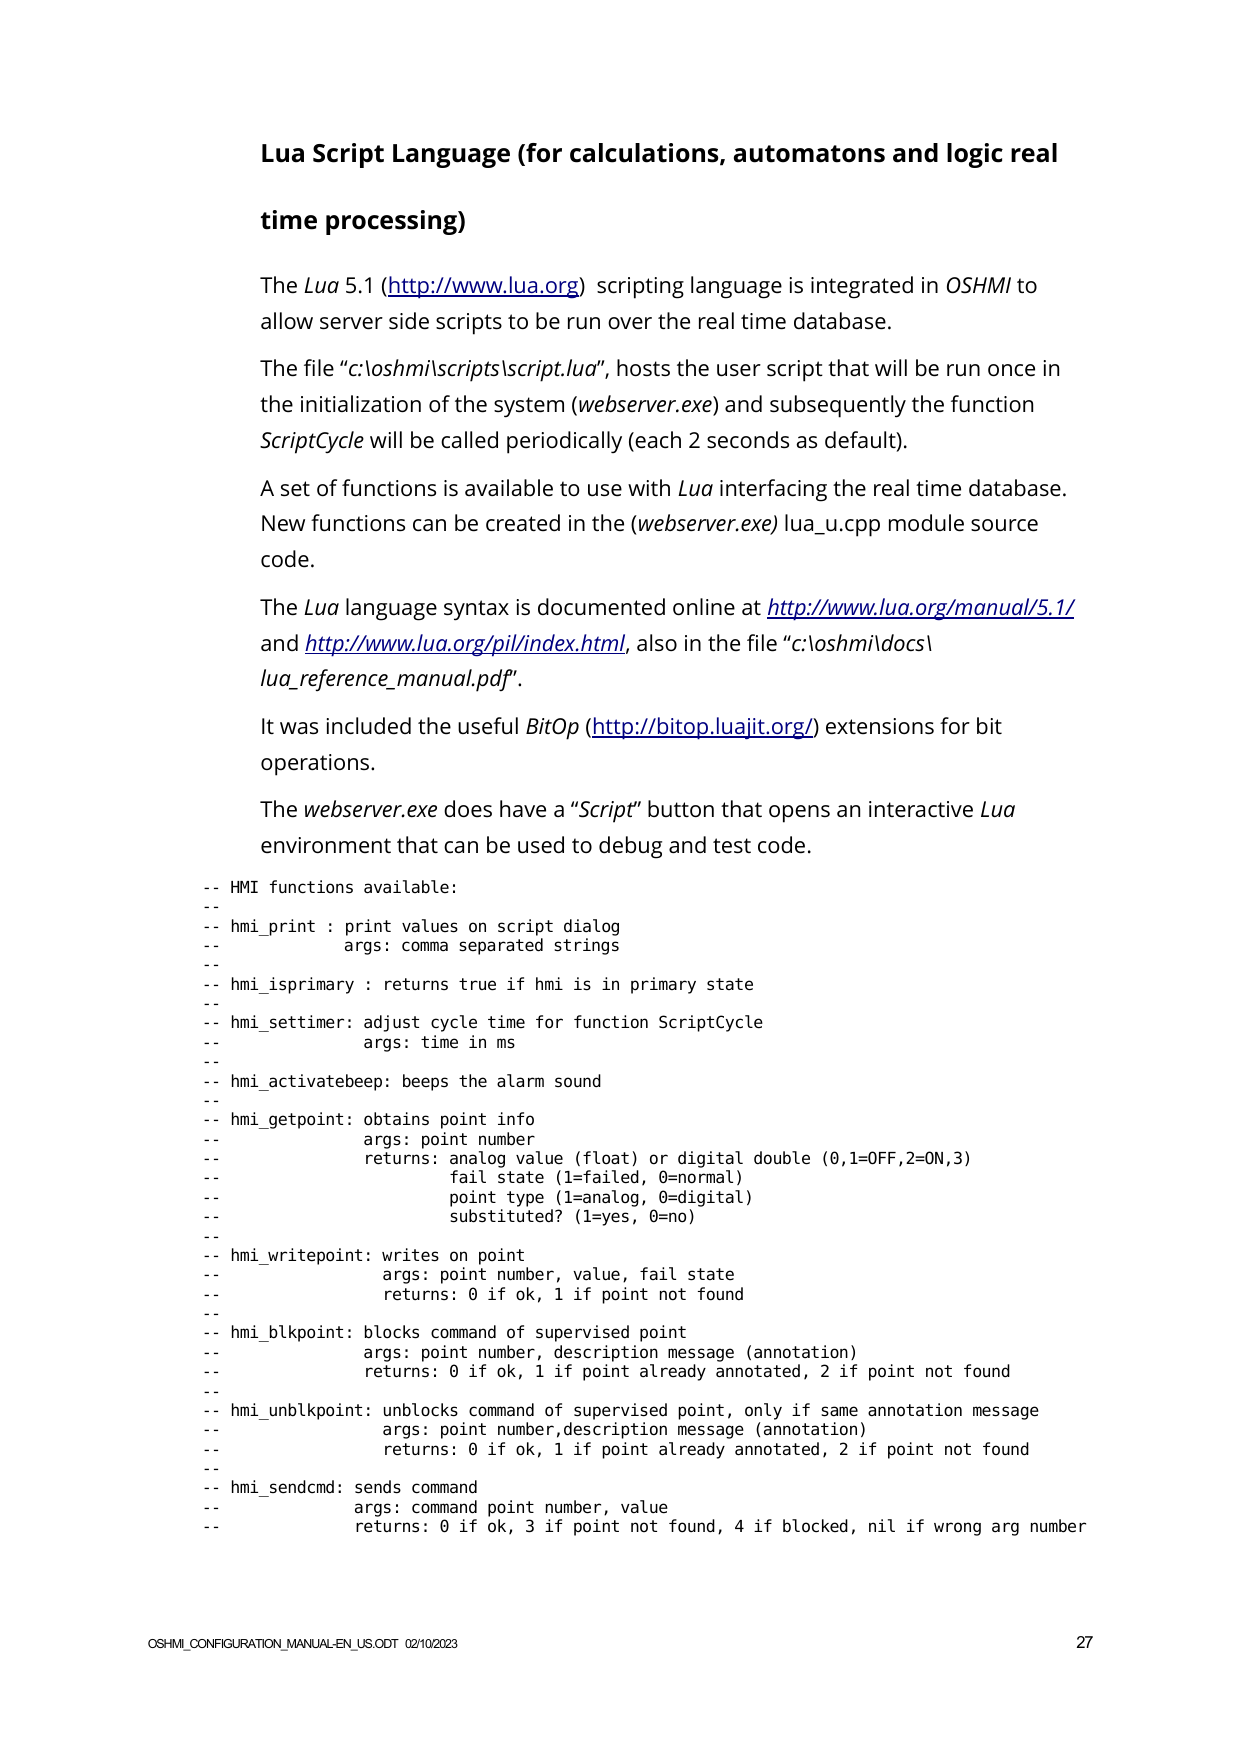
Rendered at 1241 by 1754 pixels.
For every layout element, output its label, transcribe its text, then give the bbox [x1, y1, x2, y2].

text -- hmi_unblkpoint: unblocks command of supervised point, only if same annotation message [202, 1401, 1093, 1420]
text -- [202, 897, 1093, 917]
text -- hmi_writepoint: writes on point [202, 1246, 1093, 1265]
text -- hmi_print : print values on script dialog [202, 917, 1093, 936]
text -- hmi_getpoint: obtains point info [202, 1110, 1093, 1130]
text -- [202, 1052, 1093, 1072]
text -- [202, 994, 1093, 1013]
text -- [202, 1459, 1093, 1478]
text -- args: point number,description message (annotation) [202, 1420, 1093, 1440]
text -- hmi_settimer: adjust cycle time for function ScriptCycle [202, 1013, 1093, 1033]
text -- returns: 0 if ok, 1 if point not found [202, 1285, 1093, 1304]
text -- returns: 0 if ok, 1 if point already annotated, 2 if point not found [202, 1362, 1093, 1382]
text The webserver.exe does have a “Script” button that opens an interactive Lua environment that can be used to debug and test code. [260, 794, 1093, 860]
text -- [202, 1091, 1093, 1110]
text -- [202, 1227, 1093, 1246]
text -- hmi_isprimary : returns true if hmi is in primary state [202, 975, 1093, 994]
text The file “c:\oshmi\scripts\script.lua”, hosts the user script that will be run once in the initialization of the system (webserver.exe) and subsequently the function ScriptCycle will be called periodically (each 2 seconds as default). [260, 353, 1093, 455]
text -- [202, 1382, 1093, 1401]
text -- args: point number [202, 1130, 1093, 1149]
text -- HMI functions available: [202, 878, 1093, 897]
subtitle time processing) [260, 203, 1093, 237]
subtitle Lua Script Language (for calculations, automatons and logic real [260, 136, 1093, 170]
text -- hmi_activatebeep: beeps the alarm sound [202, 1072, 1093, 1091]
text -- args: point number, description message (annotation) [202, 1343, 1093, 1362]
text -- [202, 955, 1093, 975]
text -- hmi_sendcmd: sends command [202, 1478, 1093, 1498]
text The Lua 5.1 (http://www.lua.org) scripting language is integrated in OSHMI to allow server side scripts to be run over the real time database. [260, 270, 1093, 336]
text -- args: time in ms [202, 1033, 1093, 1052]
text -- returns: analog value (float) or digital double (0,1=OFF,2=ON,3) [202, 1149, 1093, 1168]
text -- args: comma separated strings [202, 936, 1093, 955]
text -- args: point number, value, fail state [202, 1265, 1093, 1285]
text -- substituted? (1=yes, 0=no) [202, 1207, 1093, 1227]
text The Lua language syntax is documented online at http://www.lua.org/manual/5.1/ and http://www.lua.org/pil/index.html, also in the file “c:\oshmi\docs\lua_reference_manual.pdf”. [260, 592, 1093, 693]
text -- args: command point number, value [202, 1498, 1093, 1517]
text -- fail state (1=failed, 0=normal) [202, 1168, 1093, 1188]
text -- returns: 0 if ok, 3 if point not found, 4 if blocked, nil if wrong arg number [202, 1517, 1093, 1537]
text -- returns: 0 if ok, 1 if point already annotated, 2 if point not found [202, 1440, 1093, 1459]
text A set of functions is available to use with Lua interfacing the real time database. New functions can be created in the (webserver.exe) lua_u.cpp module source code. [260, 473, 1093, 574]
text It was included the useful BitOp (http://bitop.luajit.org/) extensions for bit operations. [260, 711, 1093, 776]
text -- [202, 1304, 1093, 1323]
text -- point type (1=analog, 0=digital) [202, 1188, 1093, 1207]
text -- hmi_blkpoint: blocks command of supervised point [202, 1323, 1093, 1343]
